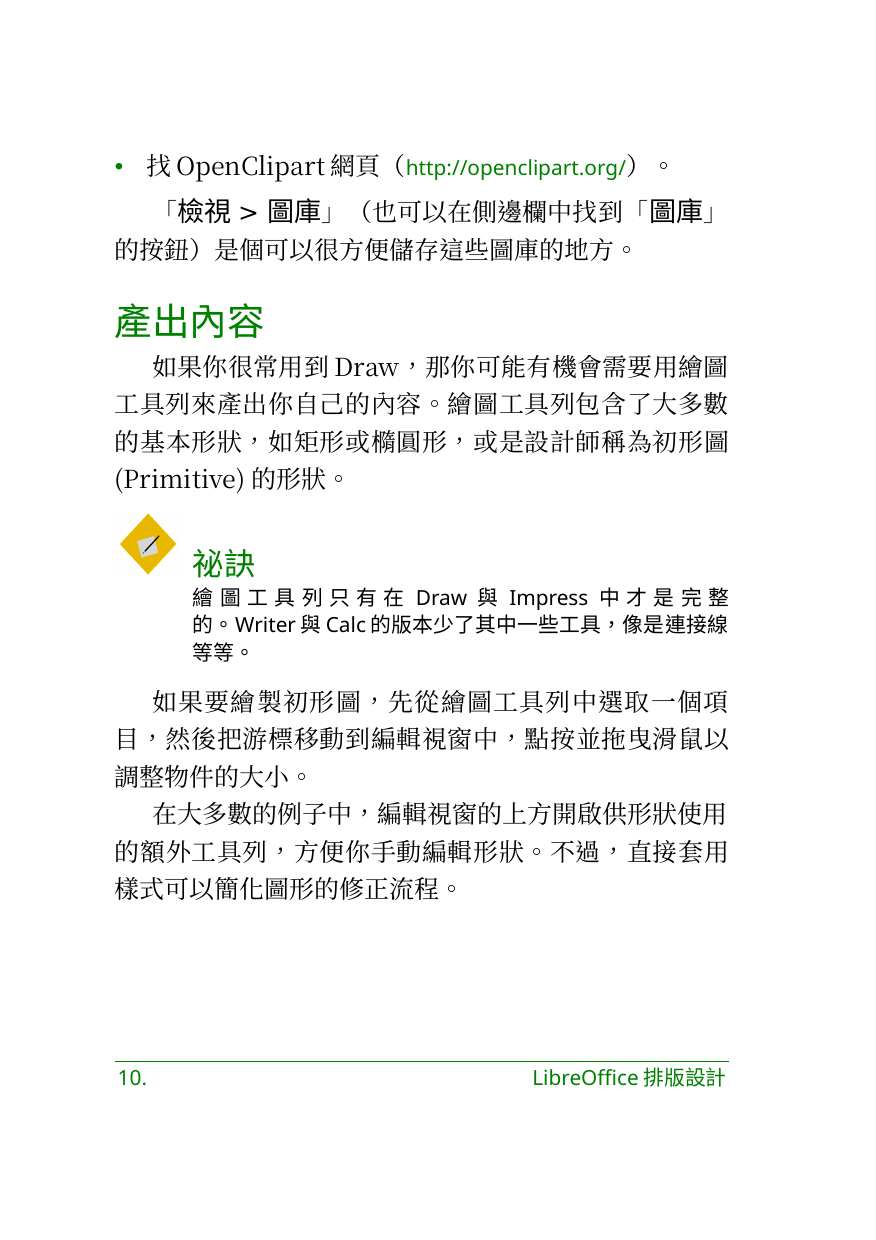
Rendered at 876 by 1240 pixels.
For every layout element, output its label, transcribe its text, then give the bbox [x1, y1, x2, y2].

text 如果要繪製初形圖，先從繪圖工具列中選取一個項目，然後把游標移動到編輯視窗中，點按並拖曳滑鼠以調整物件的大小。 [114, 681, 729, 793]
text 如果你很常用到Draw，那你可能有機會需要用繪圖工具列來產出你自己的內容。繪圖工具列包含了大多數的基本形狀，如矩形或橢圓形，或是設計師稱為初形圖 (Primitive) 的形狀。 [114, 346, 729, 496]
text 在大多數的例子中，編輯視窗的上方開啟供形狀使用的額外工具列，方便你手動編輯形狀。不過，直接套用樣式可以簡化圖形的修正流程。 [114, 793, 729, 906]
list 找OpenClipart網頁（http://openclipart.org/）。 [114, 146, 729, 183]
subtitle 產出內容 [114, 292, 729, 346]
picture [115, 512, 179, 576]
text 「檢視 > 圖庫」（也可以在側邊欄中找到「圖庫」的按鈕）是個可以很方便儲存這些圖庫的地方。 [114, 192, 729, 267]
list 祕訣 [114, 512, 729, 584]
text 繪圖工具列只有在Draw與Impress中才是完整的。Writer與Calc的版本少了其中一些工具，像是連接線等等。 [193, 584, 729, 665]
